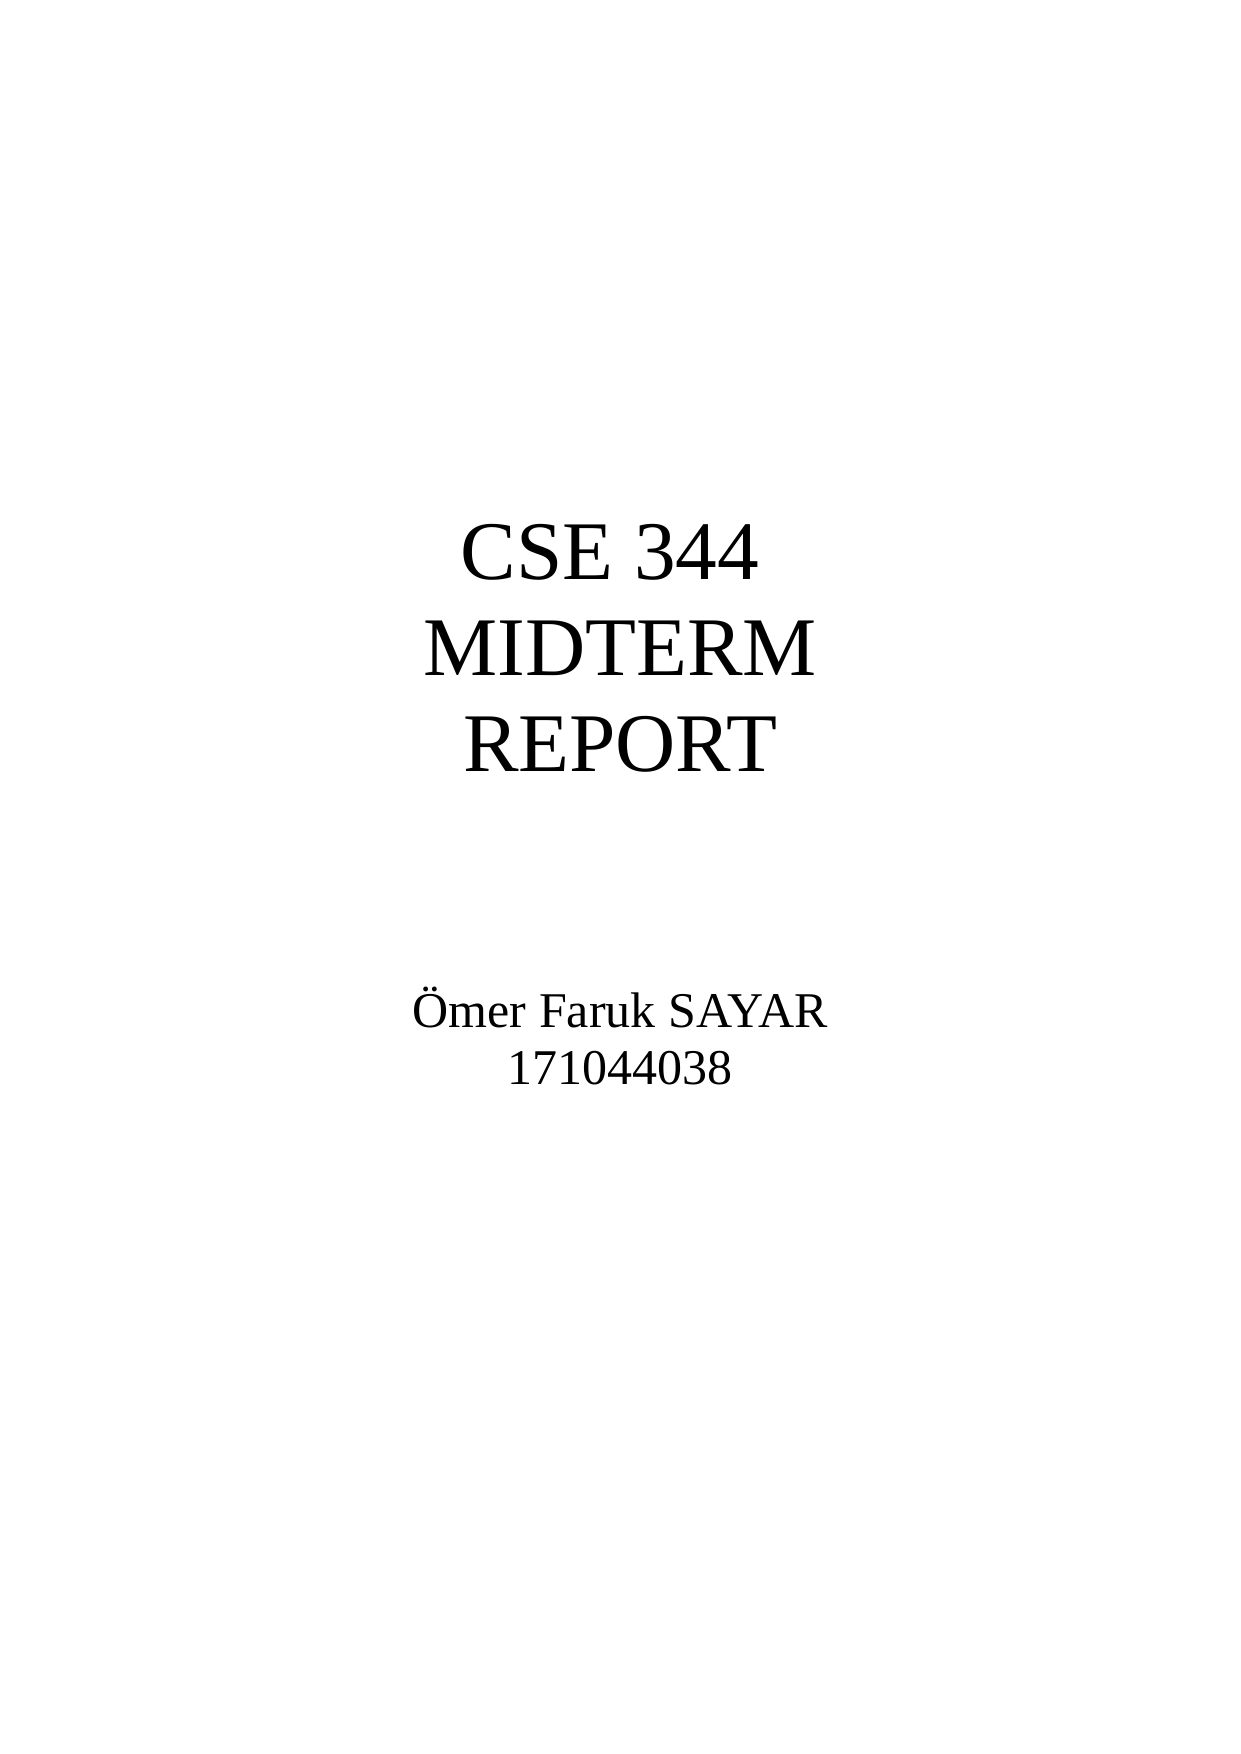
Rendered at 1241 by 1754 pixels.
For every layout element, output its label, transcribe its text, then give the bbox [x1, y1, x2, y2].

text Ömer Faruk SAYAR [118, 981, 1122, 1038]
text REPORT [118, 693, 1122, 789]
text 171044038 [118, 1038, 1122, 1096]
text CSE 344 [118, 501, 1122, 597]
text MIDTERM [118, 597, 1122, 693]
